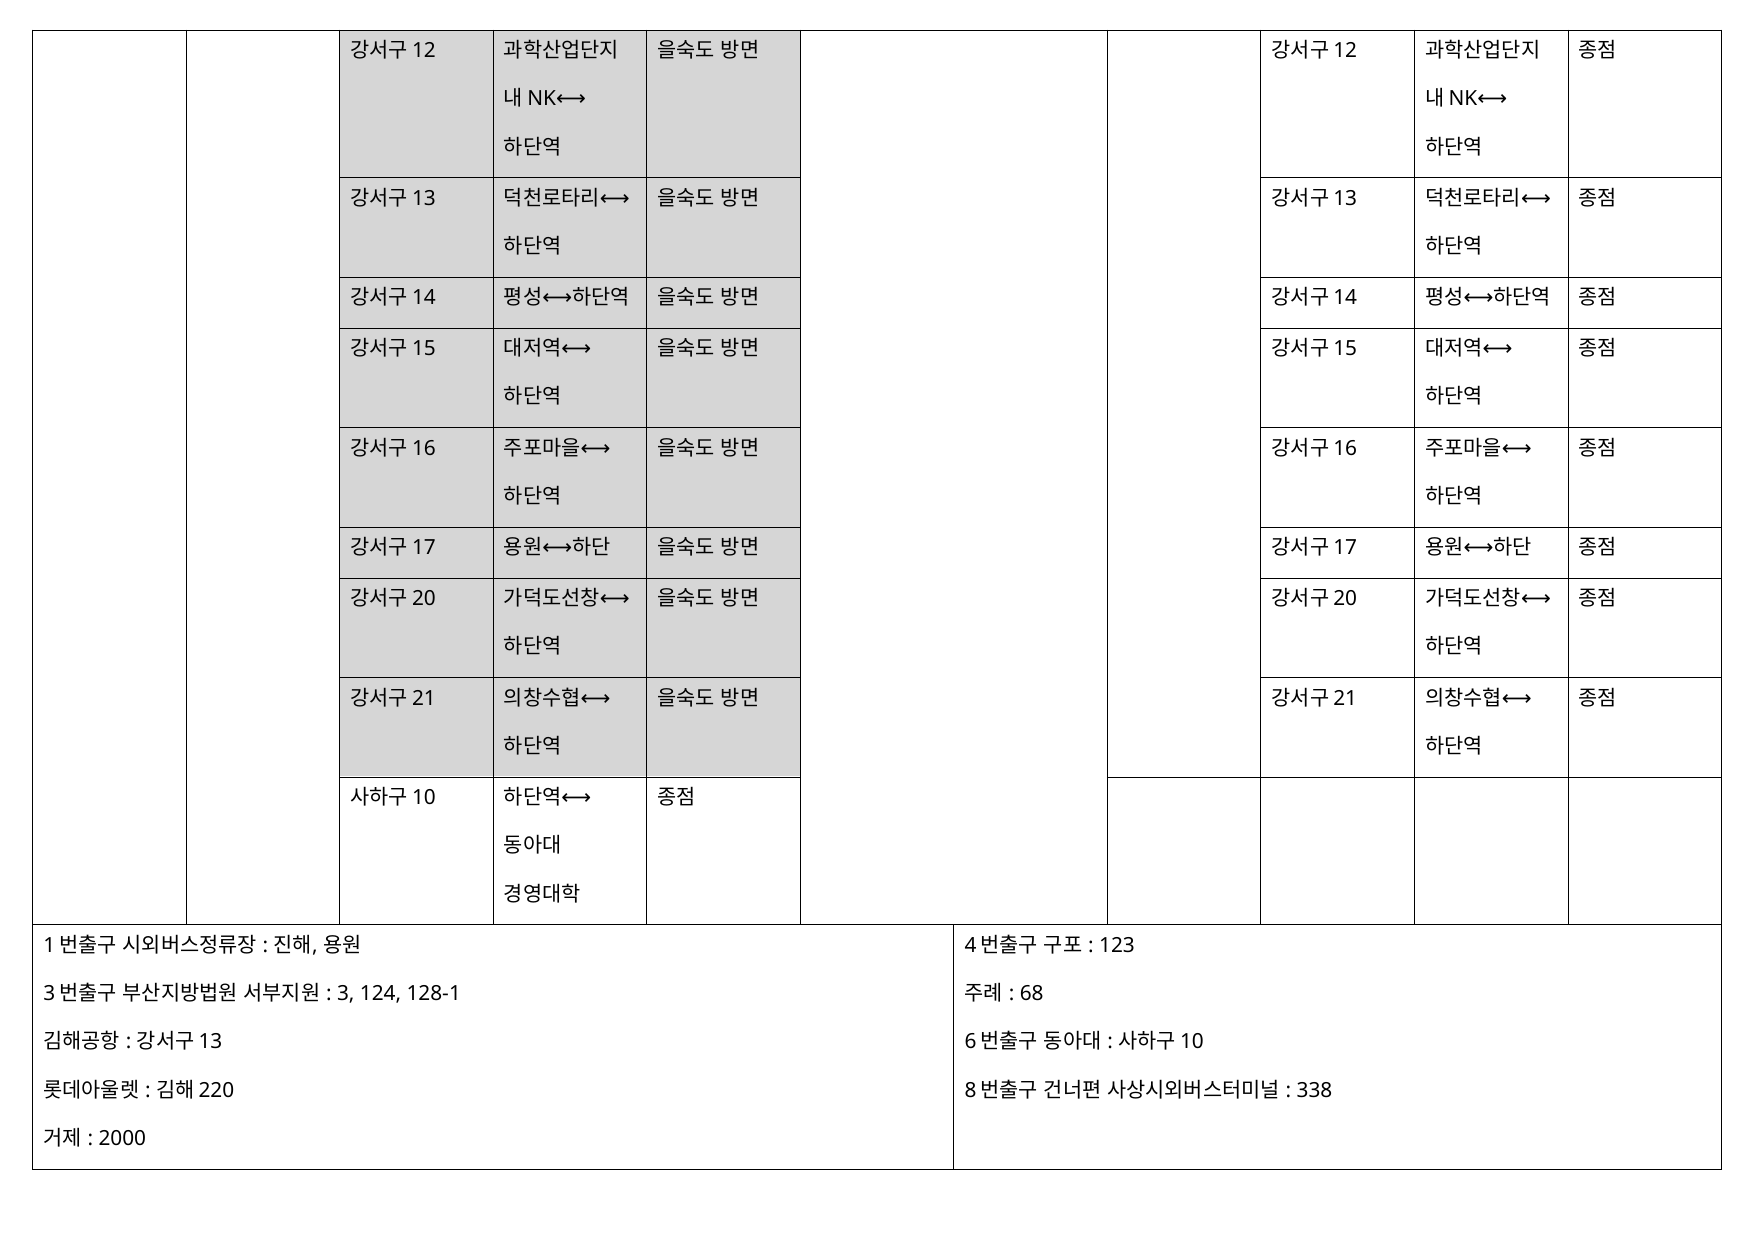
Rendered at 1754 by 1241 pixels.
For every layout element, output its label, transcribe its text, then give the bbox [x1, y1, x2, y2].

table_cell 종점 [1569, 178, 1721, 277]
table_cell [1108, 778, 1260, 924]
table_cell 평성⟷하단역 [1415, 278, 1568, 328]
table_cell 용원⟷하단 [1415, 528, 1568, 578]
table_cell 을숙도 방면 [647, 579, 800, 677]
table_cell 의창수협⟷하단역 [1415, 678, 1568, 776]
table_cell 하단역⟷동아대 경영대학 [494, 778, 646, 924]
table_cell 가덕도선창⟷하단역 [1415, 579, 1568, 677]
table_cell 강서구14 [340, 278, 493, 328]
table_cell 종점 [1569, 428, 1721, 527]
table_cell 종점 [1569, 329, 1721, 427]
table_cell 을숙도 방면 [647, 31, 800, 177]
table_cell 사하구10 [340, 778, 493, 924]
table_cell 을숙도 방면 [647, 329, 800, 427]
table_cell 과학산업단지내NK⟷하단역 [494, 31, 646, 177]
table_cell [33, 31, 186, 924]
table_cell 평성⟷하단역 [494, 278, 646, 328]
table_cell 강서구15 [1261, 329, 1414, 427]
table_cell 의창수협⟷하단역 [494, 678, 646, 776]
table_cell 강서구14 [1261, 278, 1414, 328]
table_cell 강서구12 [1261, 31, 1414, 177]
table_cell 강서구16 [1261, 428, 1414, 527]
table_cell 강서구12 [340, 31, 493, 177]
table_cell 을숙도 방면 [647, 678, 800, 776]
table_cell 강서구16 [340, 428, 493, 527]
table_cell 과학산업단지내NK⟷하단역 [1415, 31, 1568, 177]
table_cell 가덕도선창⟷하단역 [494, 579, 646, 677]
table_cell [1415, 778, 1568, 924]
table_cell [801, 31, 1107, 924]
table_cell 강서구15 [340, 329, 493, 427]
table_cell 종점 [647, 778, 800, 924]
table_cell 강서구17 [340, 528, 493, 578]
table_cell 을숙도 방면 [647, 178, 800, 277]
table_cell [1261, 778, 1414, 924]
table_cell 종점 [1569, 678, 1721, 776]
table_cell 을숙도 방면 [647, 428, 800, 527]
table_cell 강서구13 [340, 178, 493, 277]
table_cell 강서구21 [340, 678, 493, 776]
table_cell 대저역⟷하단역 [494, 329, 646, 427]
table_cell 용원⟷하단 [494, 528, 646, 578]
table_cell 대저역⟷하단역 [1415, 329, 1568, 427]
table_cell 종점 [1569, 579, 1721, 677]
table_cell [1569, 778, 1721, 924]
table_cell 강서구17 [1261, 528, 1414, 578]
table_cell [187, 31, 339, 924]
table_cell 덕천로타리⟷하단역 [494, 178, 646, 277]
table_cell 강서구20 [340, 579, 493, 677]
table_cell 종점 [1569, 528, 1721, 578]
table_cell 1번출구 시외버스정류장 : 진해, 용원 3번출구 부산지방법원 서부지원 : 3, 124, 128-1 김해공항 : 강서구13 롯데아울렛 : 김해220 거제 : 2000 [33, 925, 953, 1169]
table_cell 종점 [1569, 31, 1721, 177]
table_cell 주포마을⟷하단역 [1415, 428, 1568, 527]
table_cell [1108, 31, 1260, 776]
table_cell 덕천로타리⟷하단역 [1415, 178, 1568, 277]
table_cell 강서구21 [1261, 678, 1414, 776]
table_cell 강서구13 [1261, 178, 1414, 277]
table_cell 을숙도 방면 [647, 528, 800, 578]
table_cell 종점 [1569, 278, 1721, 328]
table_cell 을숙도 방면 [647, 278, 800, 328]
table_cell 4번출구 구포 : 123 주례 : 68 6번출구 동아대 : 사하구10 8번출구 건너편 사상시외버스터미널 : 338 [954, 925, 1721, 1169]
table_cell 강서구20 [1261, 579, 1414, 677]
table_cell 주포마을⟷하단역 [494, 428, 646, 527]
